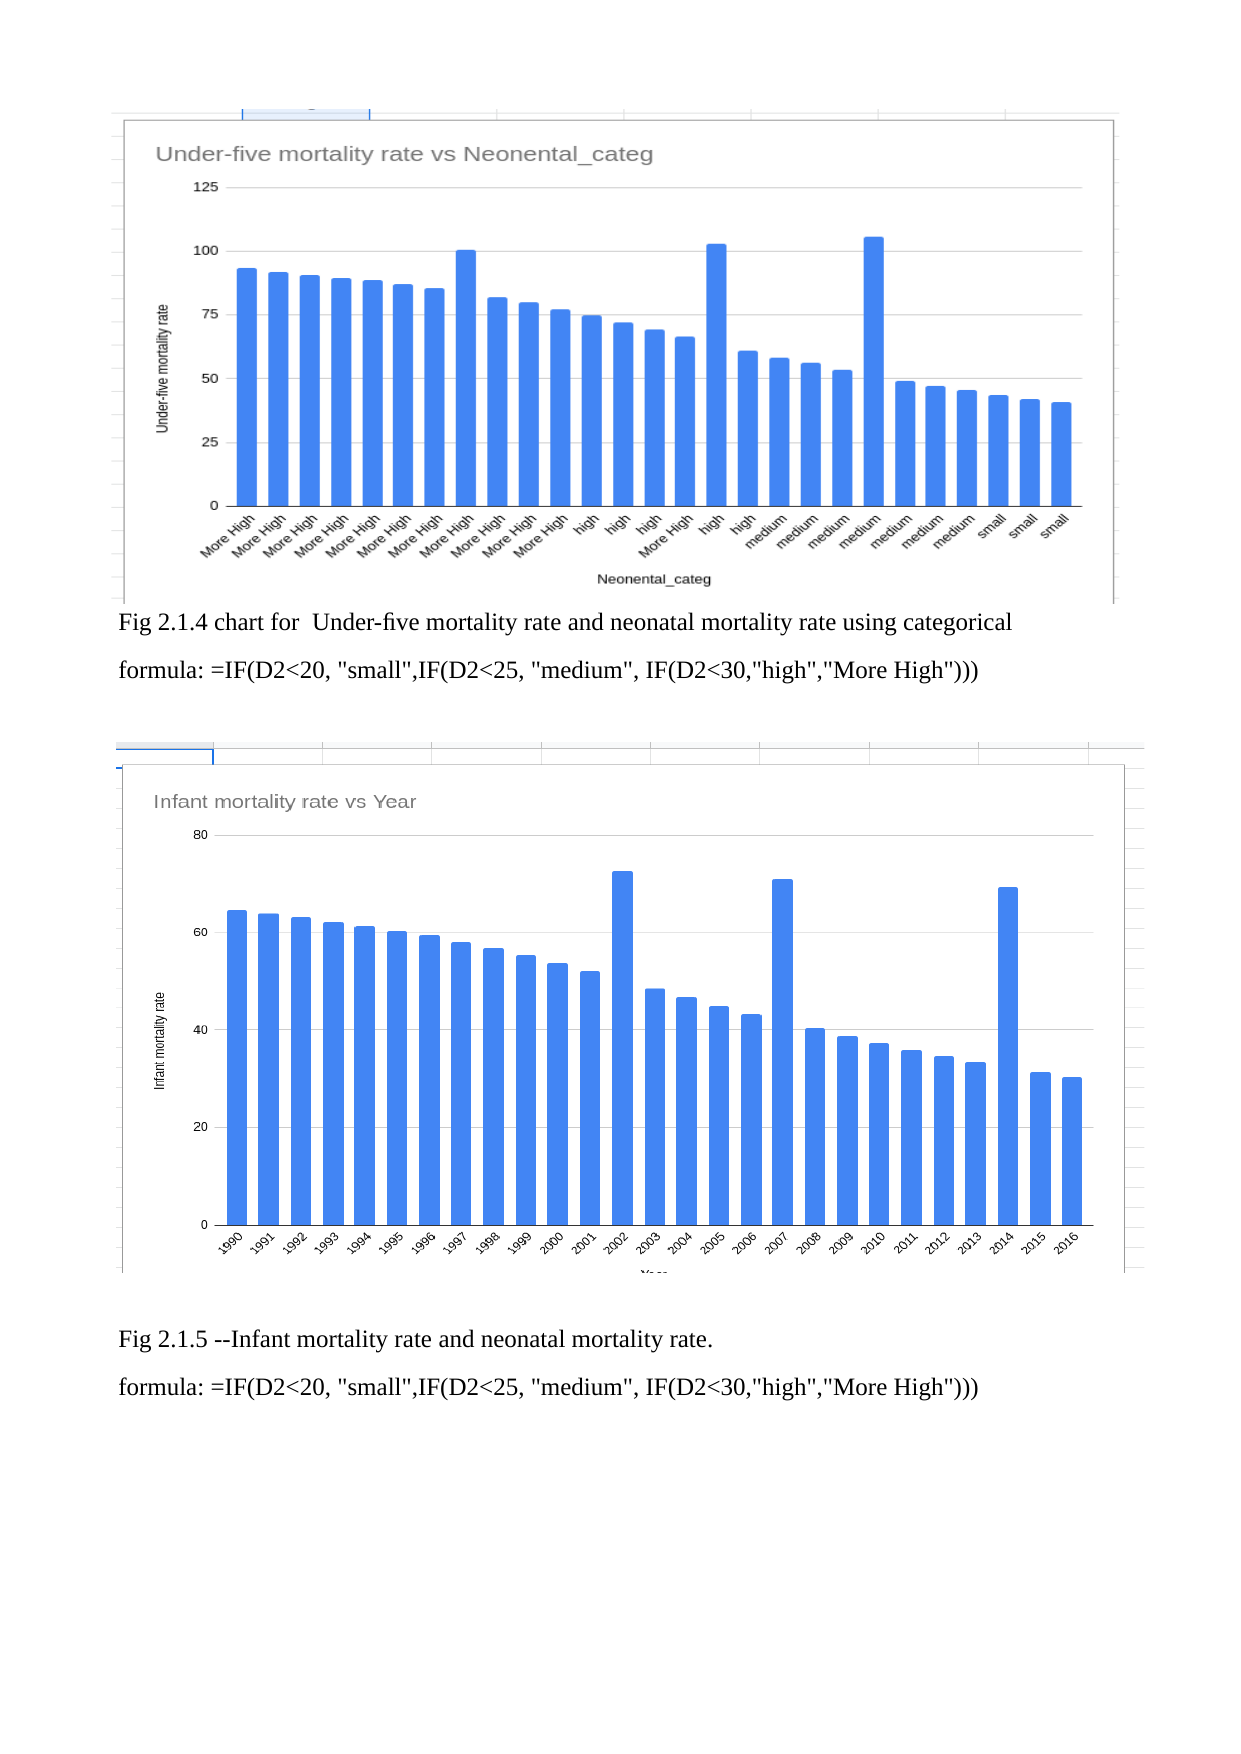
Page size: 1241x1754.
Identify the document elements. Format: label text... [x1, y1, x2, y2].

text formula: =IF(D2<20, "small",IF(D2<25, "medium", IF(D2<30,"high","More High"))) [118, 655, 1122, 684]
text Fig 2.1.5 --Infant mortality rate and neonatal mortality rate. [118, 1324, 1122, 1353]
text formula: =IF(D2<20, "small",IF(D2<25, "medium", IF(D2<30,"high","More High"))) [118, 1372, 1122, 1401]
text Fig 2.1.4 chart for Under-ﬁve mortality rate and neonatal mortality rate using categorical [118, 118, 1122, 636]
picture [111, 109, 870, 604]
picture [116, 742, 242, 1273]
